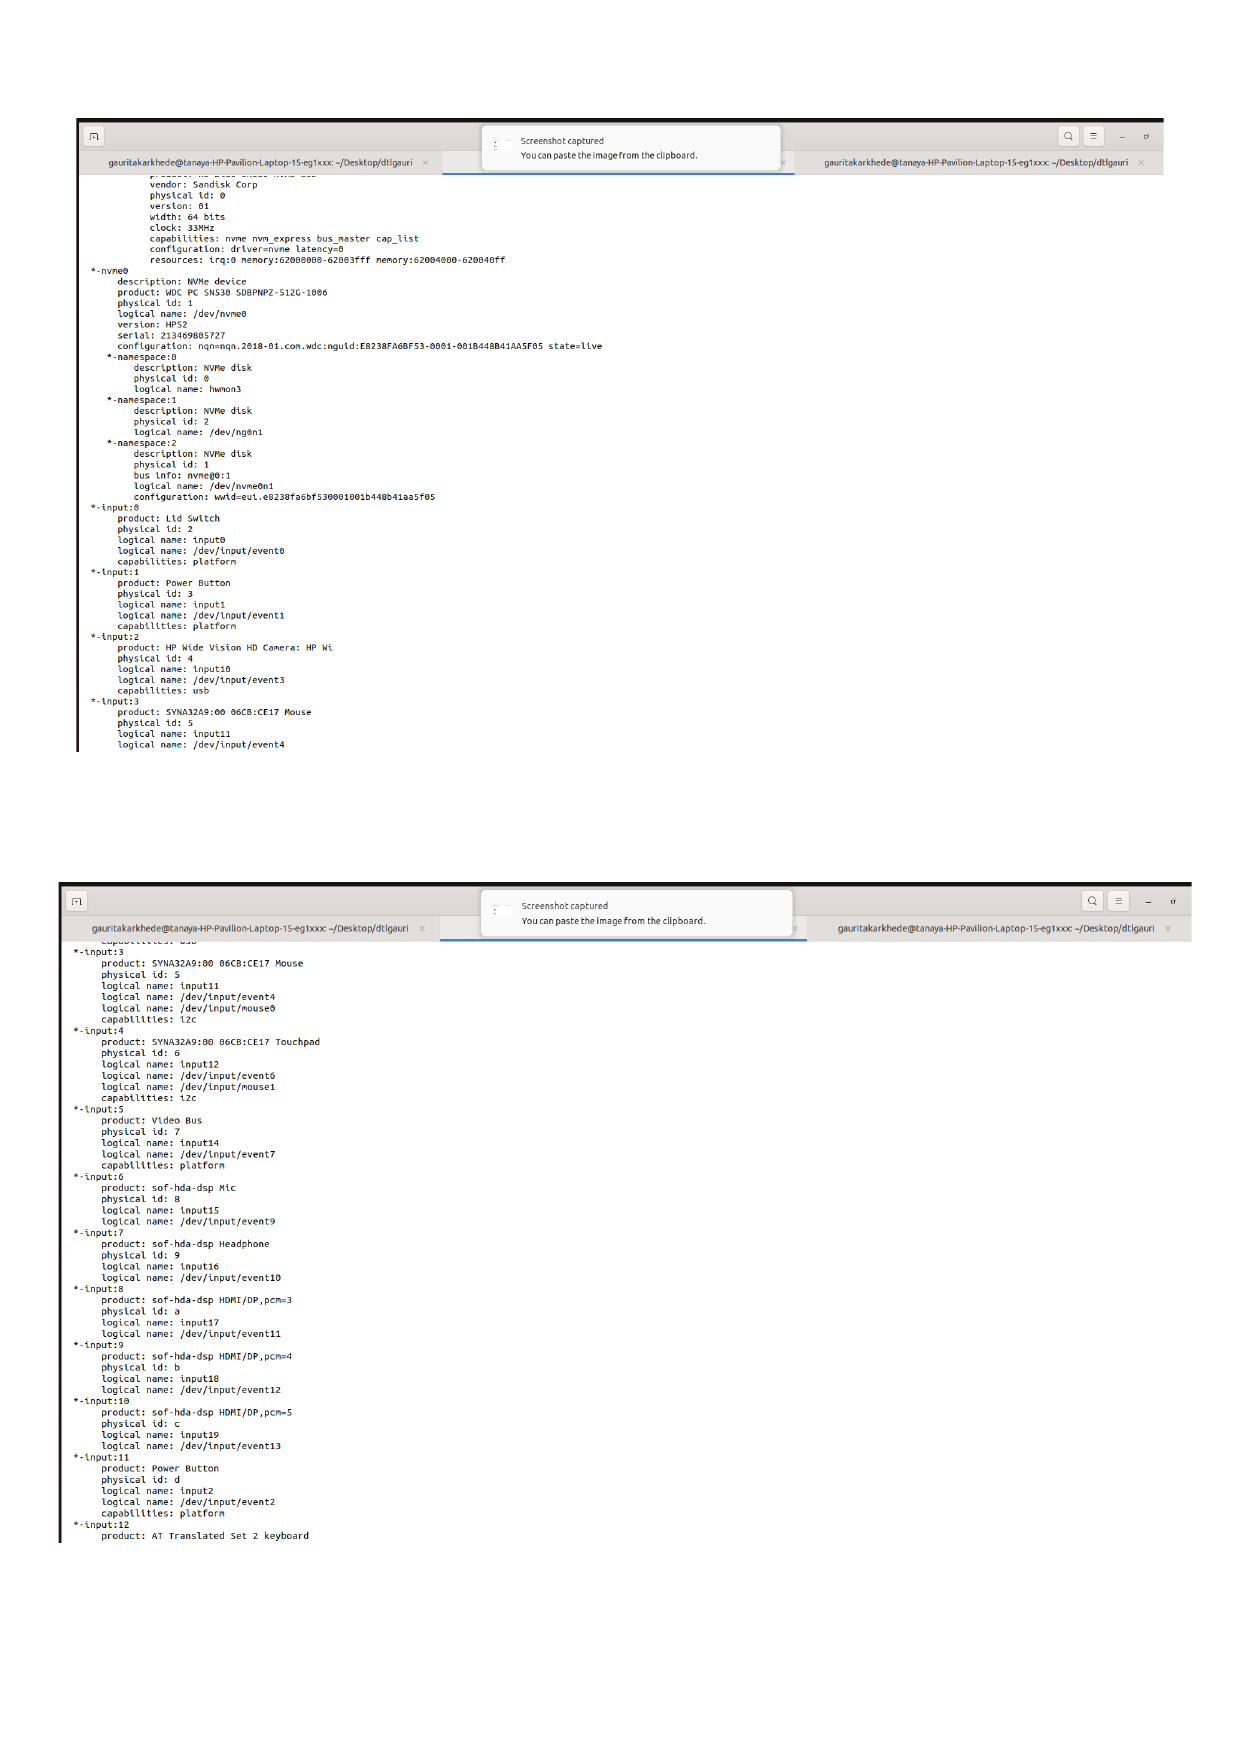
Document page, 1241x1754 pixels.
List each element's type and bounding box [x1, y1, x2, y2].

picture [76, 118, 1164, 752]
picture [58, 882, 1192, 1543]
